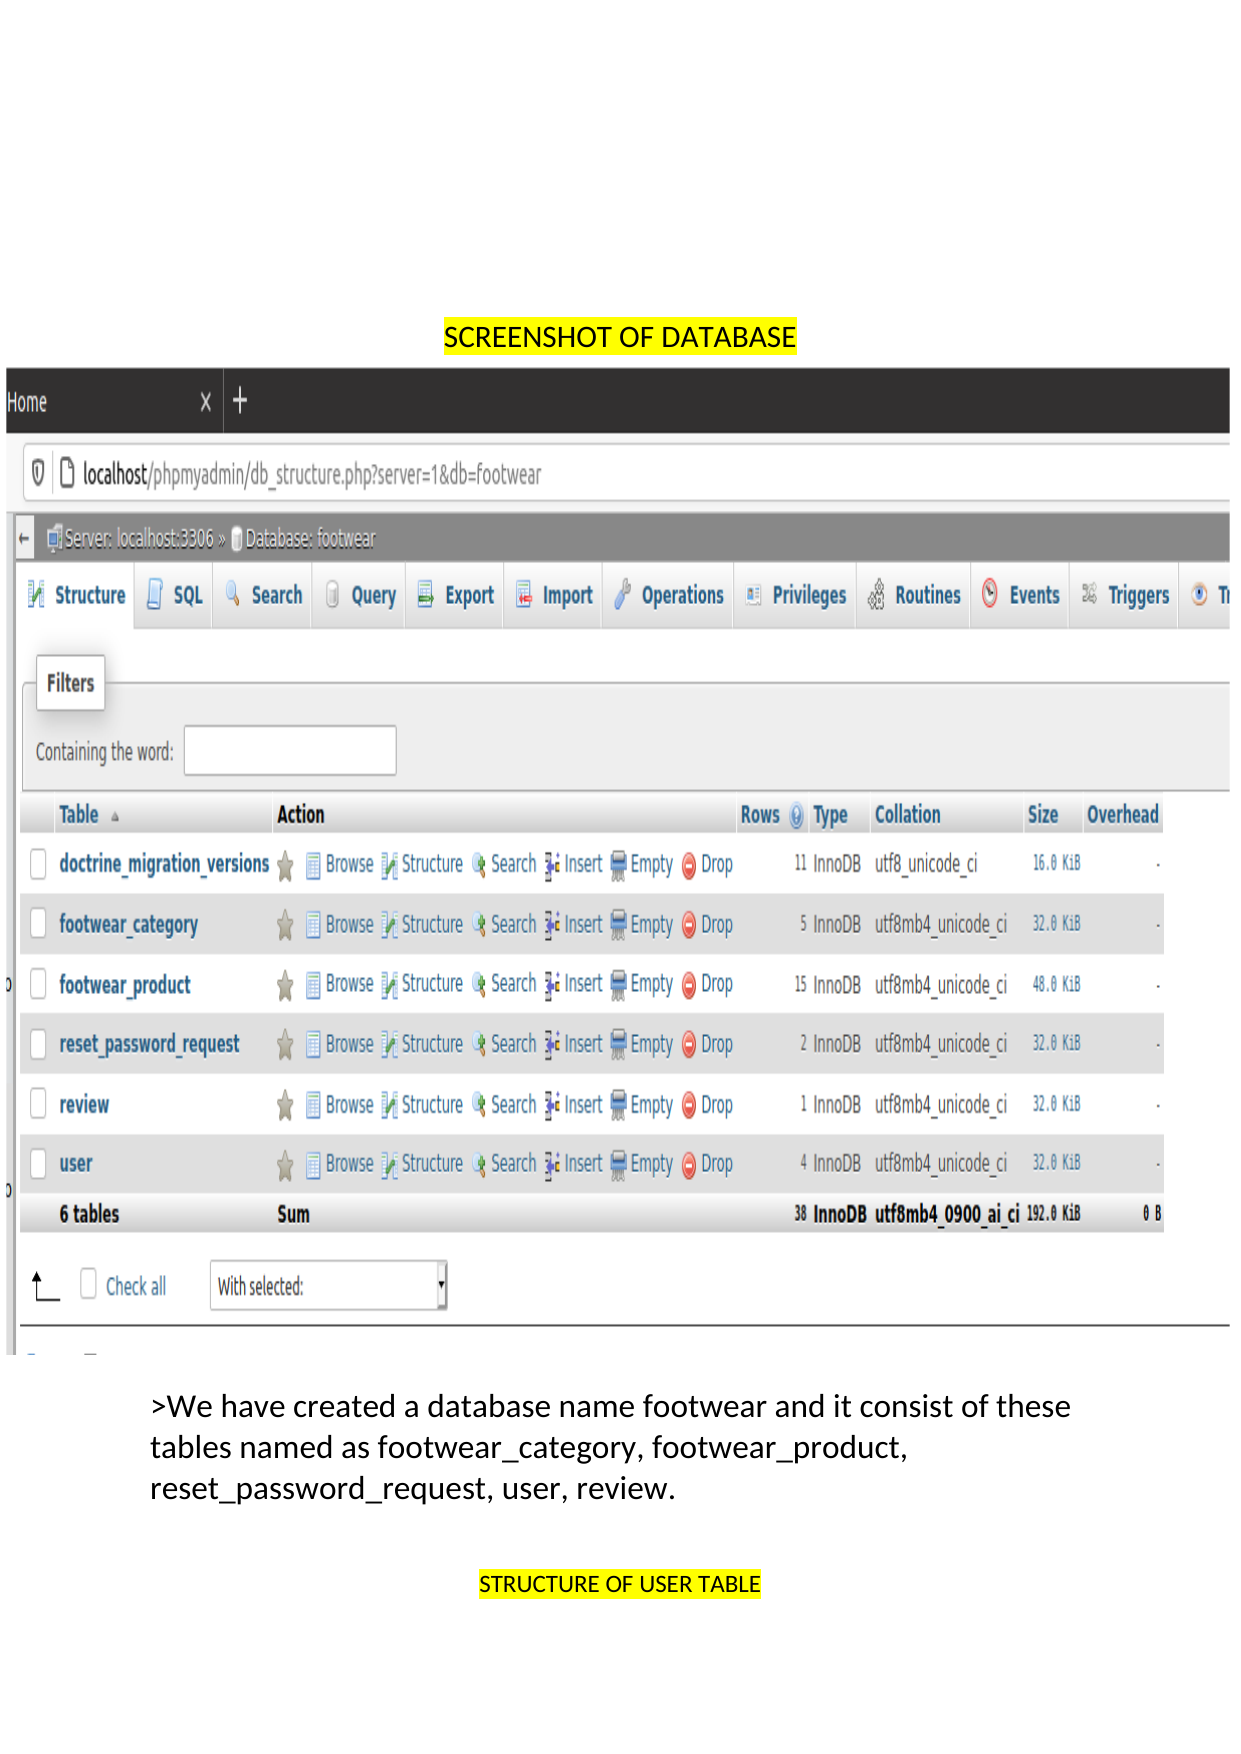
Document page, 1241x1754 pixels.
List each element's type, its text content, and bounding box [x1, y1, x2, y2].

list SCREENSHOT OF DATABASE [150, 317, 1090, 355]
list STRUCTURE OF USER TABLE [150, 1568, 1090, 1599]
picture [6, 367, 1230, 1355]
list >We have created a database name footwear and it consist of these tables named as footwear_category, footwear_product, reset_password_request, user, review. [150, 1385, 1090, 1507]
